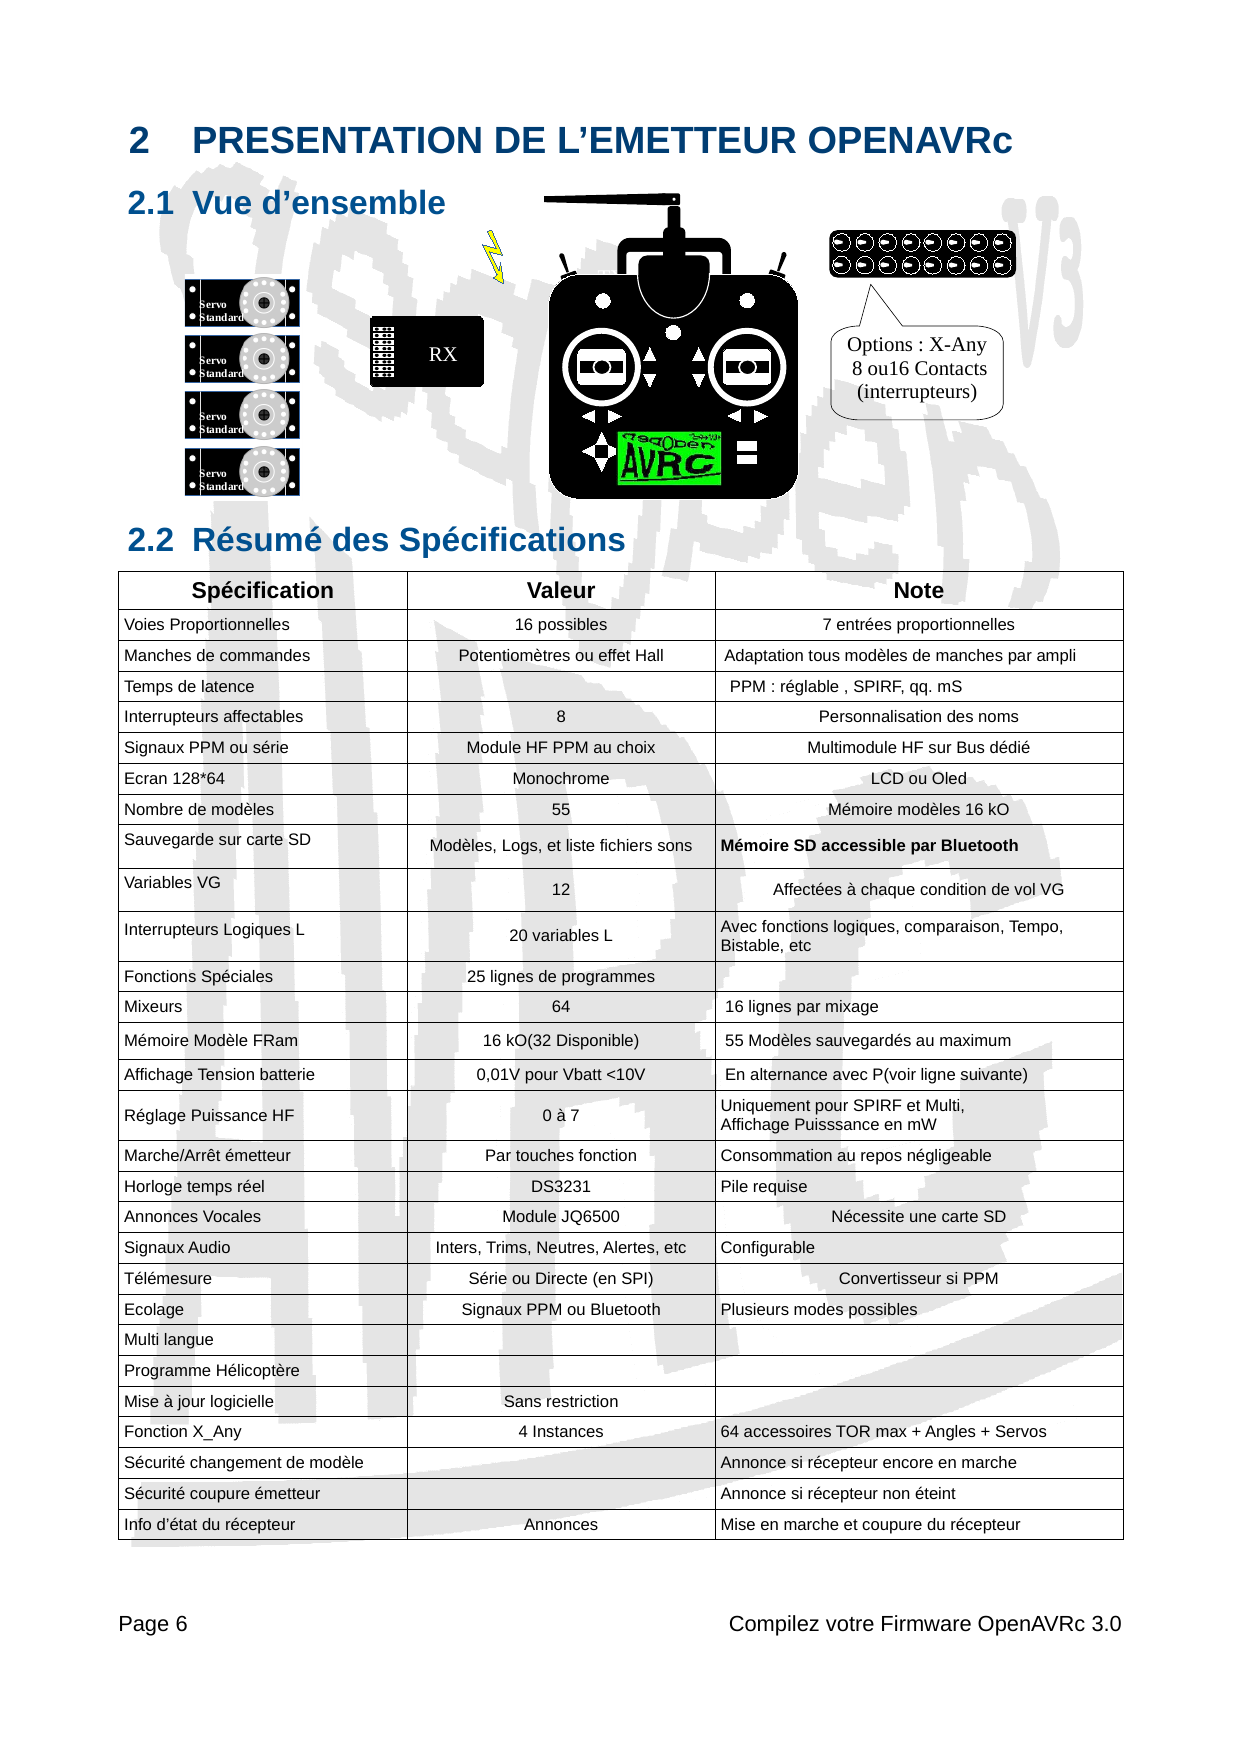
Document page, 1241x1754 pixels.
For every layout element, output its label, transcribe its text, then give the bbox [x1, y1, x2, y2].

table_cell Manches de commandes [119, 641, 407, 671]
table_cell Signaux PPM ou série [119, 733, 407, 763]
table_cell Annonces [408, 1510, 715, 1539]
table_header Valeur [408, 572, 715, 609]
table_cell Avec fonctions logiques, comparaison, Tempo, Bistable, etc [716, 912, 1123, 961]
table_cell Série ou Directe (en SPI) [408, 1264, 715, 1293]
subtitle Résumé des Spécifications [118, 520, 1122, 559]
table_cell Plusieurs modes possibles [716, 1295, 1123, 1324]
table_cell Mise en marche et coupure du récepteur [716, 1510, 1123, 1539]
table_cell Réglage Puissance HF [119, 1091, 407, 1140]
subtitle PRESENTATION DE L’EMETTEUR OPENAVRc [118, 118, 1122, 162]
table_cell 16 lignes par mixage [716, 992, 1123, 1022]
table_cell Pile requise [716, 1172, 1123, 1201]
table_cell Par touches fonction [408, 1141, 715, 1171]
table_cell [408, 1356, 715, 1386]
table_cell En alternance avec P(voir ligne suivante) [716, 1060, 1123, 1090]
picture [616, 431, 722, 486]
table_cell Affichage Tension batterie [119, 1060, 407, 1090]
table_cell Ecran 128*64 [119, 764, 407, 793]
table_cell Variables VG [119, 869, 407, 911]
table_cell Interrupteurs affectables [119, 702, 407, 732]
table_cell Mise à jour logicielle [119, 1387, 407, 1416]
table_cell 55 [408, 795, 715, 824]
table_cell 16 kO(32 Disponible) [408, 1023, 715, 1059]
table_cell [408, 1479, 715, 1508]
table_cell [408, 1448, 715, 1478]
table_cell Fonction X_Any [119, 1417, 407, 1447]
table_cell Affectées à chaque condition de vol VG [716, 869, 1123, 911]
table_cell Convertisseur si PPM [716, 1264, 1123, 1293]
table_cell Programme Hélicoptère [119, 1356, 407, 1386]
table_cell Ecolage [119, 1295, 407, 1324]
table_cell Télémesure [119, 1264, 407, 1293]
table_cell 8 [408, 702, 715, 732]
table_cell Mémoire Modèle FRam [119, 1023, 407, 1059]
table_cell [408, 672, 715, 701]
table_cell Fonctions Spéciales [119, 962, 407, 991]
table_cell Personnalisation des noms [716, 702, 1123, 732]
table_cell Mixeurs [119, 992, 407, 1022]
table_cell 64 [408, 992, 715, 1022]
table_cell Inters, Trims, Neutres, Alertes, etc [408, 1233, 715, 1263]
table_cell [716, 962, 1123, 991]
table_cell Uniquement pour SPIRF et Multi, Affichage Puisssance en mW [716, 1091, 1123, 1140]
table_cell Annonce si récepteur non éteint [716, 1479, 1123, 1508]
table_cell Mémoire modèles 16 kO [716, 795, 1123, 824]
table_cell 0 à 7 [408, 1091, 715, 1140]
table_cell Interrupteurs Logiques L [119, 912, 407, 961]
table_cell 12 [408, 869, 715, 911]
table_cell Signaux Audio [119, 1233, 407, 1263]
table_cell Consommation au repos négligeable [716, 1141, 1123, 1171]
table_cell Nécessite une carte SD [716, 1202, 1123, 1232]
table_cell 4 Instances [408, 1417, 715, 1447]
table_cell Annonce si récepteur encore en marche [716, 1448, 1123, 1478]
table_cell Sécurité coupure émetteur [119, 1479, 407, 1508]
table_cell 0,01V pour Vbatt <10V [408, 1060, 715, 1090]
table_cell LCD ou Oled [716, 764, 1123, 793]
table_cell Adaptation tous modèles de manches par ampli [716, 641, 1123, 671]
table_cell [716, 1387, 1123, 1416]
table_header Spécification [119, 572, 407, 609]
table_cell Temps de latence [119, 672, 407, 701]
table_cell Signaux PPM ou Bluetooth [408, 1295, 715, 1324]
table_cell [716, 1325, 1123, 1355]
table_cell Module JQ6500 [408, 1202, 715, 1232]
table_cell 20 variables L [408, 912, 715, 961]
table_cell Multi langue [119, 1325, 407, 1355]
table_cell 55 Modèles sauvegardés au maximum [716, 1023, 1123, 1059]
table_header Note [716, 572, 1123, 609]
table_cell PPM : réglable , SPIRF, qq. mS [716, 672, 1123, 701]
table_cell Configurable [716, 1233, 1123, 1263]
table_cell Marche/Arrêt émetteur [119, 1141, 407, 1171]
picture [184, 274, 303, 501]
table_cell Sans restriction [408, 1387, 715, 1416]
table_cell 16 possibles [408, 610, 715, 640]
table_cell Potentiomètres ou effet Hall [408, 641, 715, 671]
table_cell Modèles, Logs, et liste fichiers sons [408, 825, 715, 867]
table_cell Nombre de modèles [119, 795, 407, 824]
table_cell Monochrome [408, 764, 715, 793]
table_cell [408, 1325, 715, 1355]
table_cell 7 entrées proportionnelles [716, 610, 1123, 640]
table_cell 64 accessoires TOR max + Angles + Servos [716, 1417, 1123, 1447]
table_cell Annonces Vocales [119, 1202, 407, 1232]
table_cell Voies Proportionnelles [119, 610, 407, 640]
table_cell Horloge temps réel [119, 1172, 407, 1201]
table_cell Multimodule HF sur Bus dédié [716, 733, 1123, 763]
table_cell Mémoire SD accessible par Bluetooth [716, 825, 1123, 867]
table_cell Info d’état du récepteur [119, 1510, 407, 1539]
subtitle Vue d’ensemble [118, 183, 1122, 221]
table_cell Module HF PPM au choix [408, 733, 715, 763]
table_cell DS3231 [408, 1172, 715, 1201]
table_cell Sauvegarde sur carte SD [119, 825, 407, 867]
table_cell Sécurité changement de modèle [119, 1448, 407, 1478]
table_cell [716, 1356, 1123, 1386]
table_cell 25 lignes de programmes [408, 962, 715, 991]
